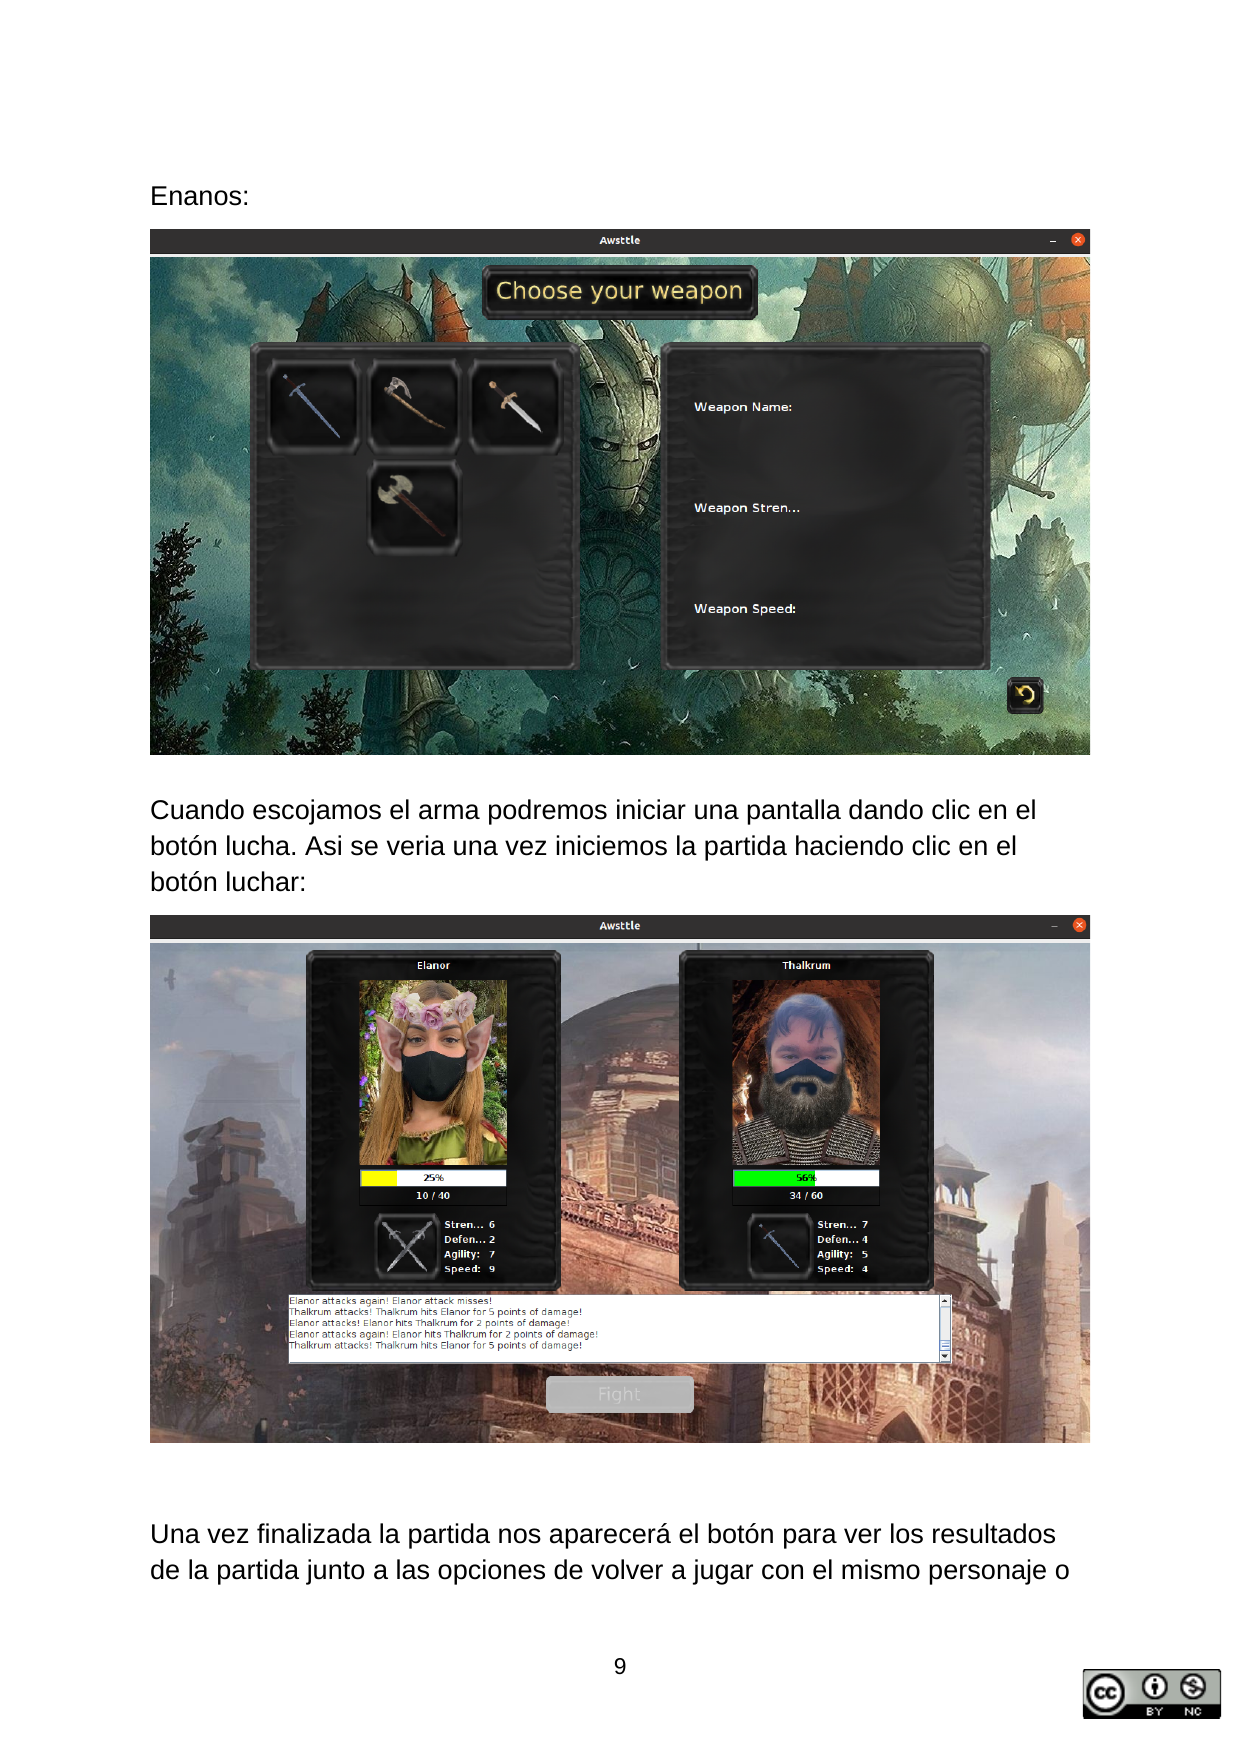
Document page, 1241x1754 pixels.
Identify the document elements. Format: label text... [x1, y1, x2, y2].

picture [1082, 1669, 1222, 1719]
picture [150, 229, 1091, 755]
text Enanos: [150, 179, 1090, 211]
picture [150, 915, 1091, 1443]
text Cuando escojamos el arma podremos iniciar una pantalla dando clic en el botón lucha. Asi se veria una vez iniciemos la partida haciendo clic en el botón luchar: [150, 794, 1090, 897]
text Una vez finalizada la partida nos aparecerá el botón para ver los resultados de la partida junto a las opciones de volver a jugar con el mismo personaje o [150, 1518, 1090, 1586]
